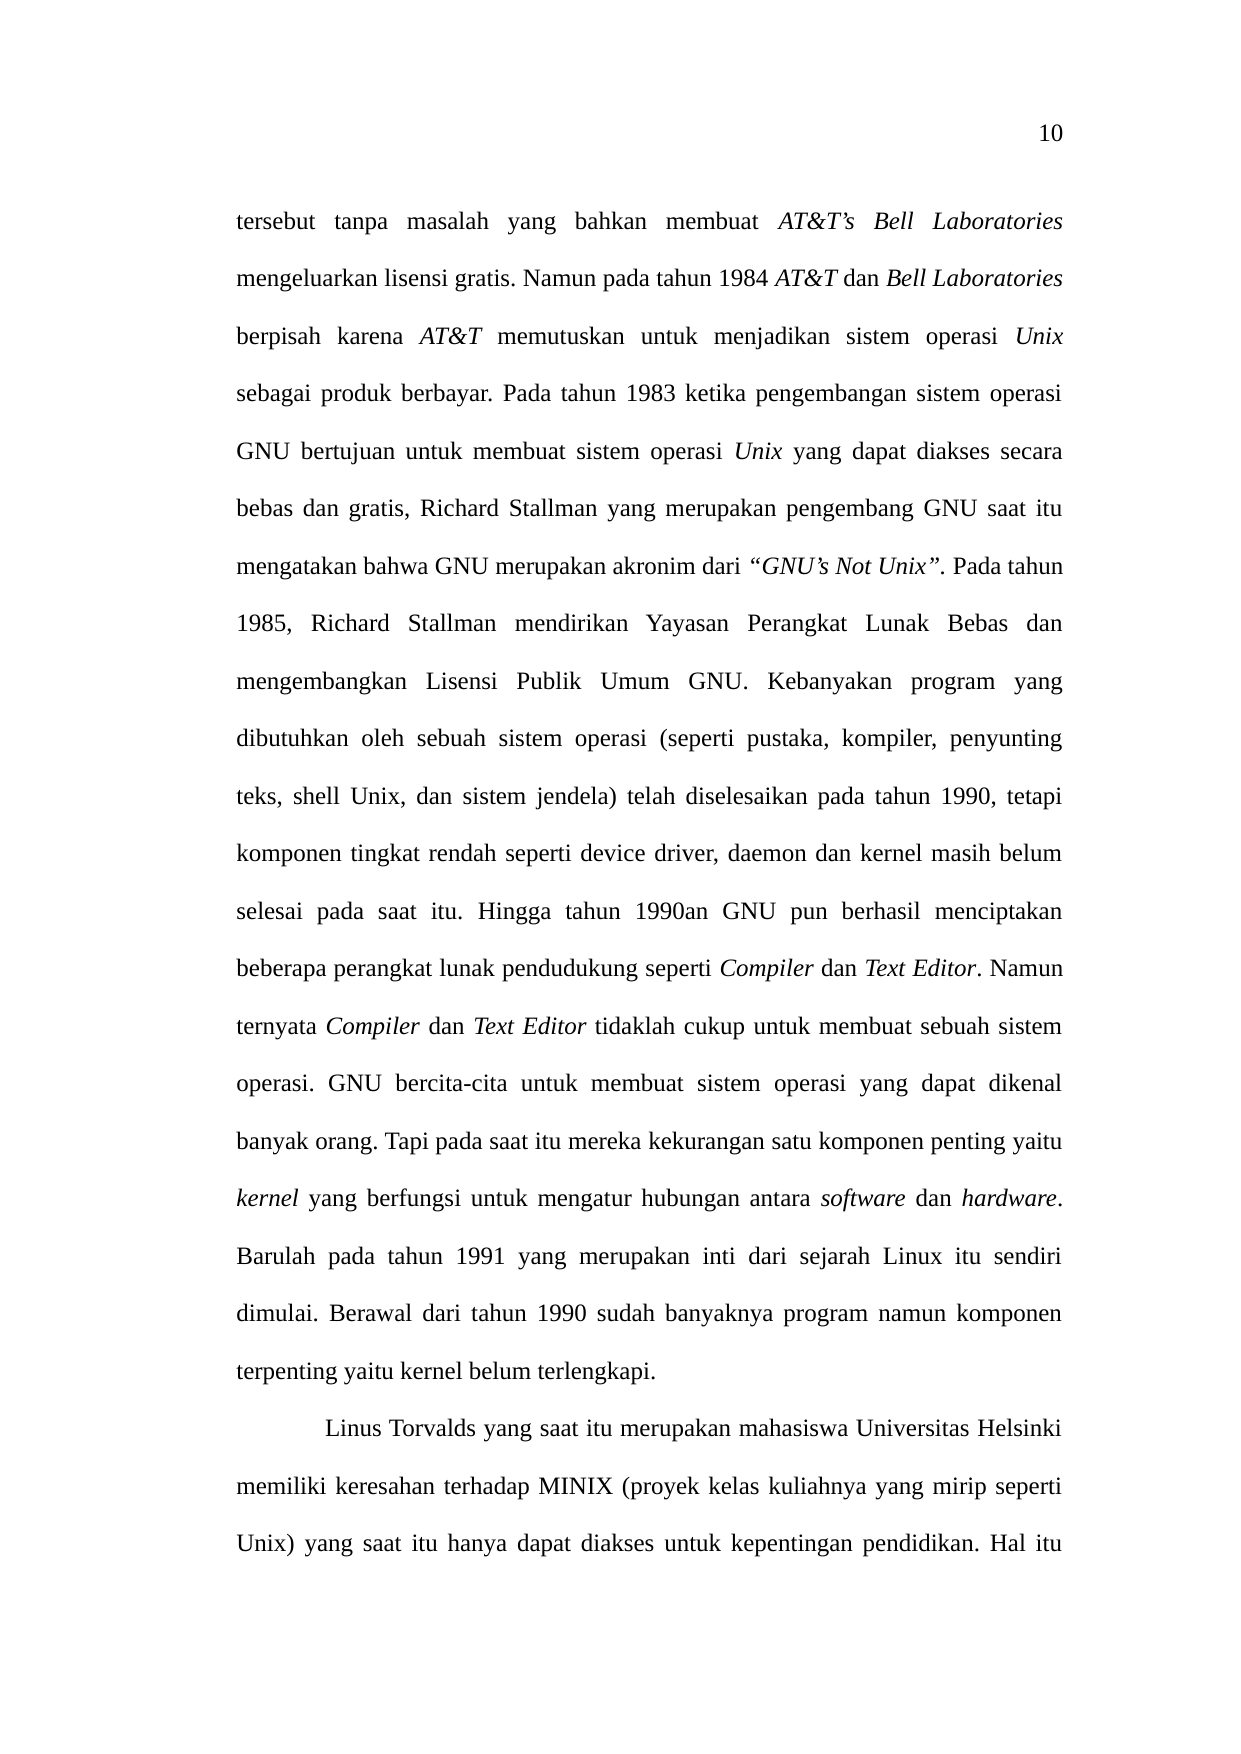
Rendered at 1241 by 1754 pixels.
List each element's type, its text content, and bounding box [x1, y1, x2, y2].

text tersebut tanpa masalah yang bahkan membuat AT&T’s Bell Laboratories mengeluarkan lisensi gratis. Namun pada tahun 1984 AT&T dan Bell Laboratories berpisah karena AT&T memutuskan untuk menjadikan sistem operasi Unix sebagai produk berbayar. Pada tahun 1983 ketika pengembangan sistem operasi GNU bertujuan untuk membuat sistem operasi Unix yang dapat diakses secara bebas dan gratis, Richard Stallman yang merupakan pengembang GNU saat itu mengatakan bahwa GNU merupakan akronim dari “GNU’s Not Unix”. Pada tahun 1985, Richard Stallman mendirikan Yayasan Perangkat Lunak Bebas dan mengembangkan Lisensi Publik Umum GNU. Kebanyakan program yang dibutuhkan oleh sebuah sistem operasi (seperti pustaka, kompiler, penyunting teks, shell Unix, dan sistem jendela) telah diselesaikan pada tahun 1990, tetapi komponen tingkat rendah seperti device driver, daemon dan kernel masih belum selesai pada saat itu. Hingga tahun 1990an GNU pun berhasil menciptakan beberapa perangkat lunak pendudukung seperti Compiler dan Text Editor. Namun ternyata Compiler dan Text Editor tidaklah cukup untuk membuat sebuah sistem operasi. GNU bercita-cita untuk membuat sistem operasi yang dapat dikenal banyak orang. Tapi pada saat itu mereka kekurangan satu komponen penting yaitu kernel yang berfungsi untuk mengatur hubungan antara software dan hardware. Barulah pada tahun 1991 yang merupakan inti dari sejarah Linux itu sendiri dimulai. Berawal dari tahun 1990 sudah banyaknya program namun komponen terpenting yaitu kernel belum terlengkapi. [236, 206, 1063, 1385]
text Linus Torvalds yang saat itu merupakan mahasiswa Universitas Helsinki memiliki keresahan terhadap MINIX (proyek kelas kuliahnya yang mirip seperti Unix) yang saat itu hanya dapat diakses untuk kepentingan pendidikan. Hal itu [236, 1413, 1063, 1557]
